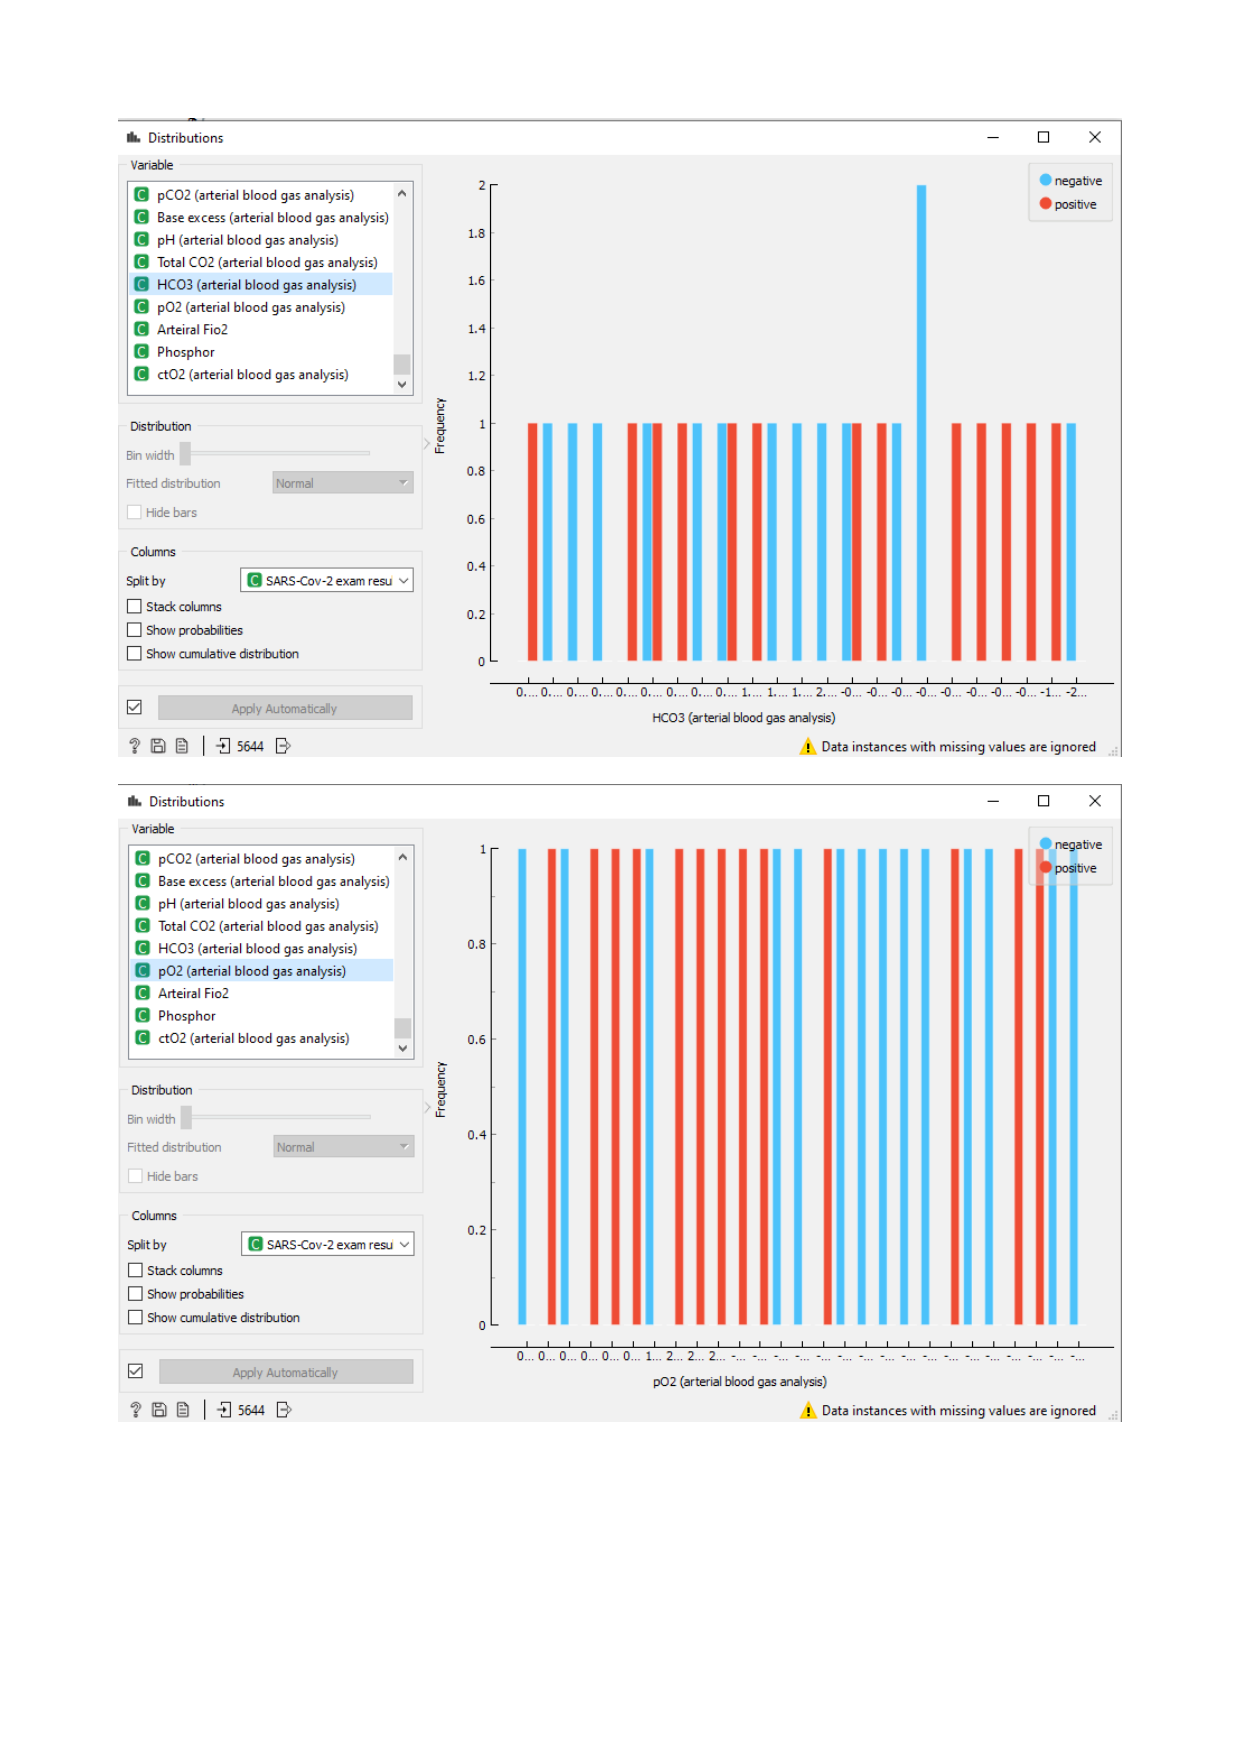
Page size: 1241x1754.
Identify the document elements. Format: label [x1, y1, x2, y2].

picture [118, 118, 1122, 757]
picture [118, 784, 1122, 1422]
